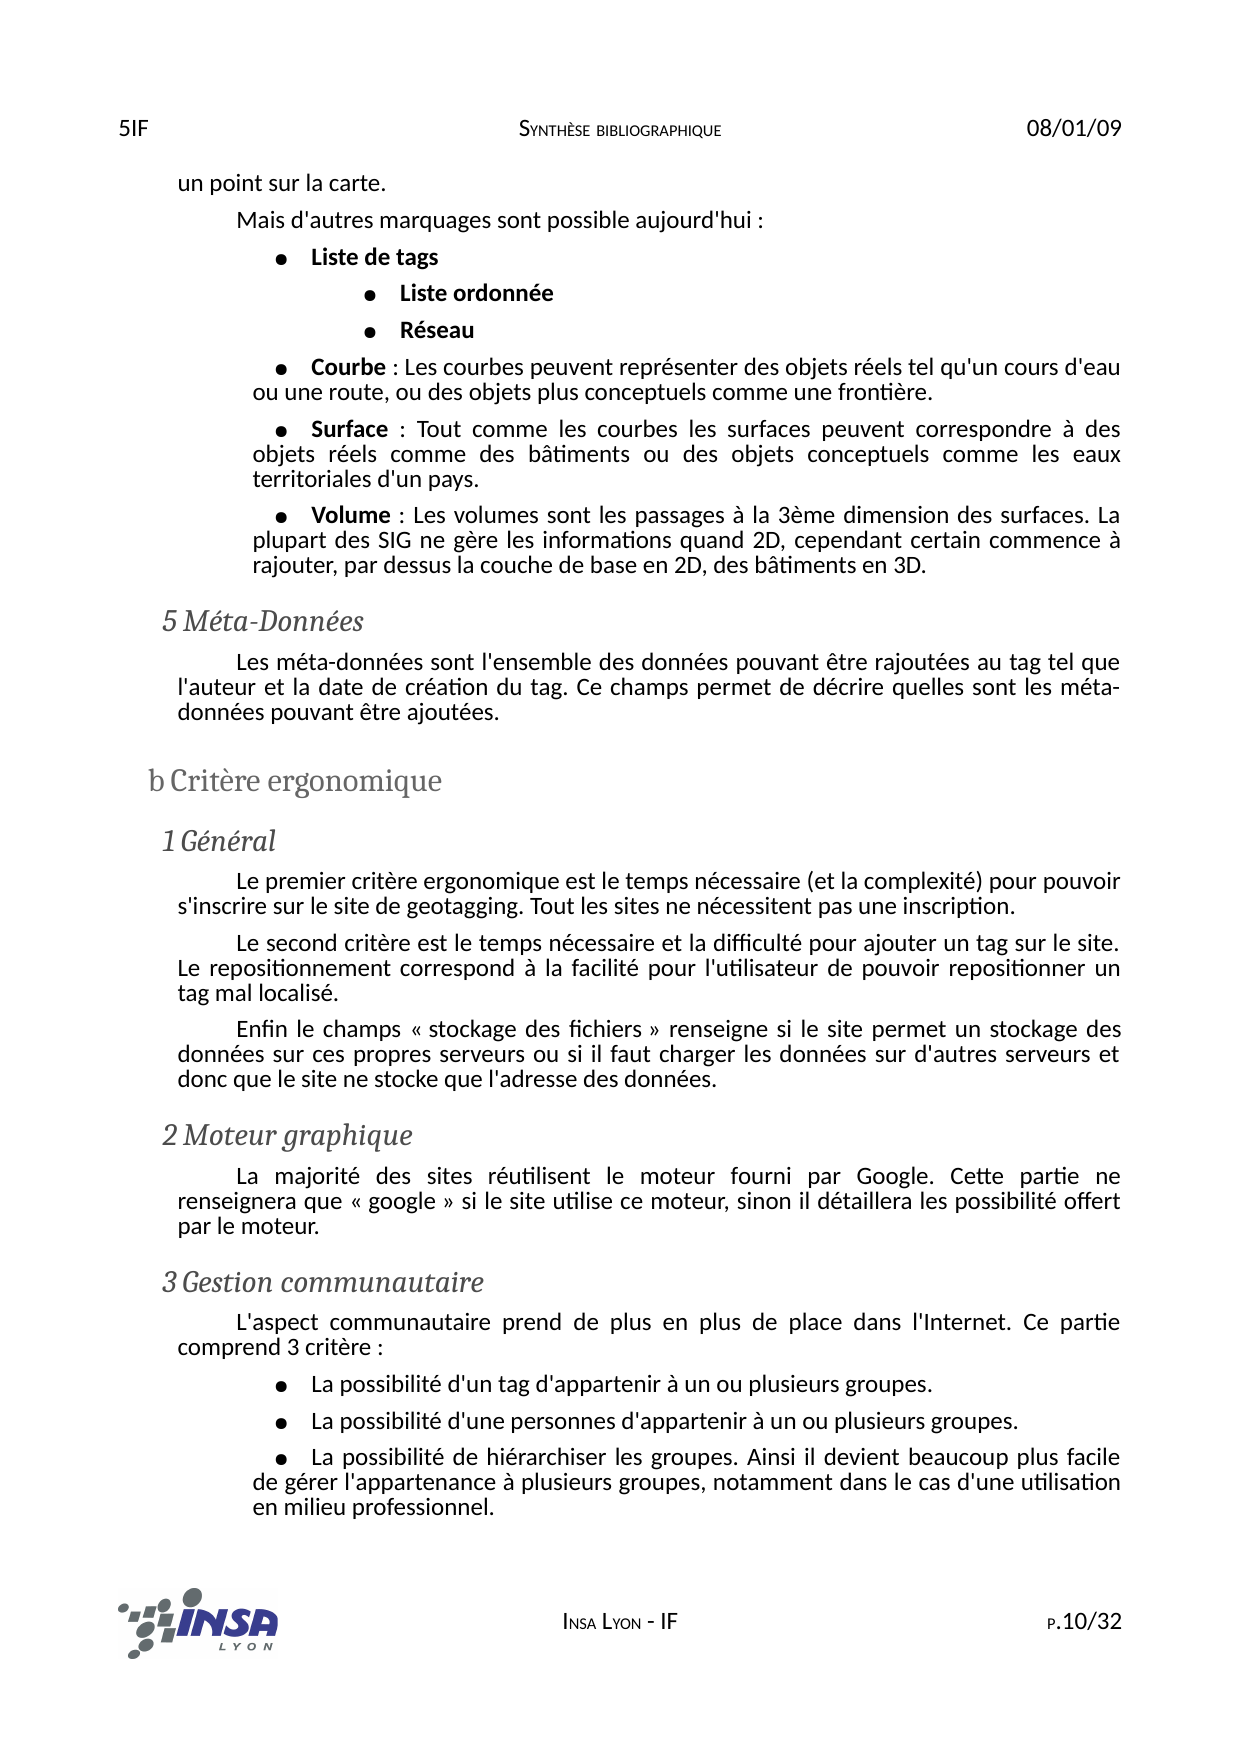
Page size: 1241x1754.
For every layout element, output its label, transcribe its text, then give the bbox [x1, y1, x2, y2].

text Les méta-données sont l'ensemble des données pouvant être rajoutées au tag tel que l'auteur et la date de création du tag. Ce champs permet de décrire quelles sont les méta-données pouvant être ajoutées. [177, 651, 1122, 726]
list Liste ordonnée [303, 283, 1122, 308]
picture [118, 1588, 278, 1659]
subtitle Général [118, 823, 1122, 859]
text un point sur la carte. [177, 173, 1122, 198]
subtitle Gestion communautaire [118, 1264, 1122, 1300]
text Le second critère est le temps nécessaire et la difficulté pour ajouter un tag sur le site. Le repositionnement correspond à la facilité pour l'utilisateur de pouvoir repositionner un tag mal localisé. [177, 932, 1122, 1007]
list La possibilité d'une personnes d'appartenir à un ou plusieurs groupes. [215, 1410, 1122, 1435]
text L'aspect communautaire prend de plus en plus de place dans l'Internet. Ce partie comprend 3 critère : [177, 1312, 1122, 1362]
text La majorité des sites réutilisent le moteur fourni par Google. Cette partie ne renseignera que « google » si le site utilise ce moteur, sinon il détaillera les possibilité offert par le moteur. [177, 1165, 1122, 1240]
list Volume : Les volumes sont les passages à la 3ème dimension des surfaces. La plupart des SIG ne gère les informations quand 2D, cependant certain commence à rajouter, par dessus la couche de base en 2D, des bâtiments en 3D. [215, 505, 1122, 580]
subtitle Moteur graphique [118, 1118, 1122, 1154]
text Enfin le champs « stockage des fichiers » renseigne si le site permet un stockage des données sur ces propres serveurs ou si il faut charger les données sur d'autres serveurs et donc que le site ne stocke que l'adresse des données. [177, 1019, 1122, 1094]
subtitle Méta-Données [118, 604, 1122, 639]
list La possibilité d'un tag d'appartenir à un ou plusieurs groupes. [215, 1373, 1122, 1398]
list Liste de tags [215, 246, 1122, 271]
text Le premier critère ergonomique est le temps nécessaire (et la complexité) pour pouvoir s'inscrire sur le site de geotagging. Tout les sites ne nécessitent pas une inscription. [177, 871, 1122, 921]
text Mais d'autres marquages sont possible aujourd'hui : [177, 209, 1122, 234]
list Réseau [303, 320, 1122, 345]
list Surface : Tout comme les courbes les surfaces peuvent correspondre à des objets réels comme des bâtiments ou des objets conceptuels comme les eaux territoriales d'un pays. [215, 418, 1122, 493]
subtitle Critère ergonomique [118, 762, 1122, 799]
list Courbe : Les courbes peuvent représenter des objets réels tel qu'un cours d'eau ou une route, ou des objets plus conceptuels comme une frontière. [215, 356, 1122, 406]
list La possibilité de hiérarchiser les groupes. Ainsi il devient beaucoup plus facile de gérer l'appartenance à plusieurs groupes, notamment dans le cas d'une utilisation en milieu professionnel. [215, 1447, 1122, 1522]
